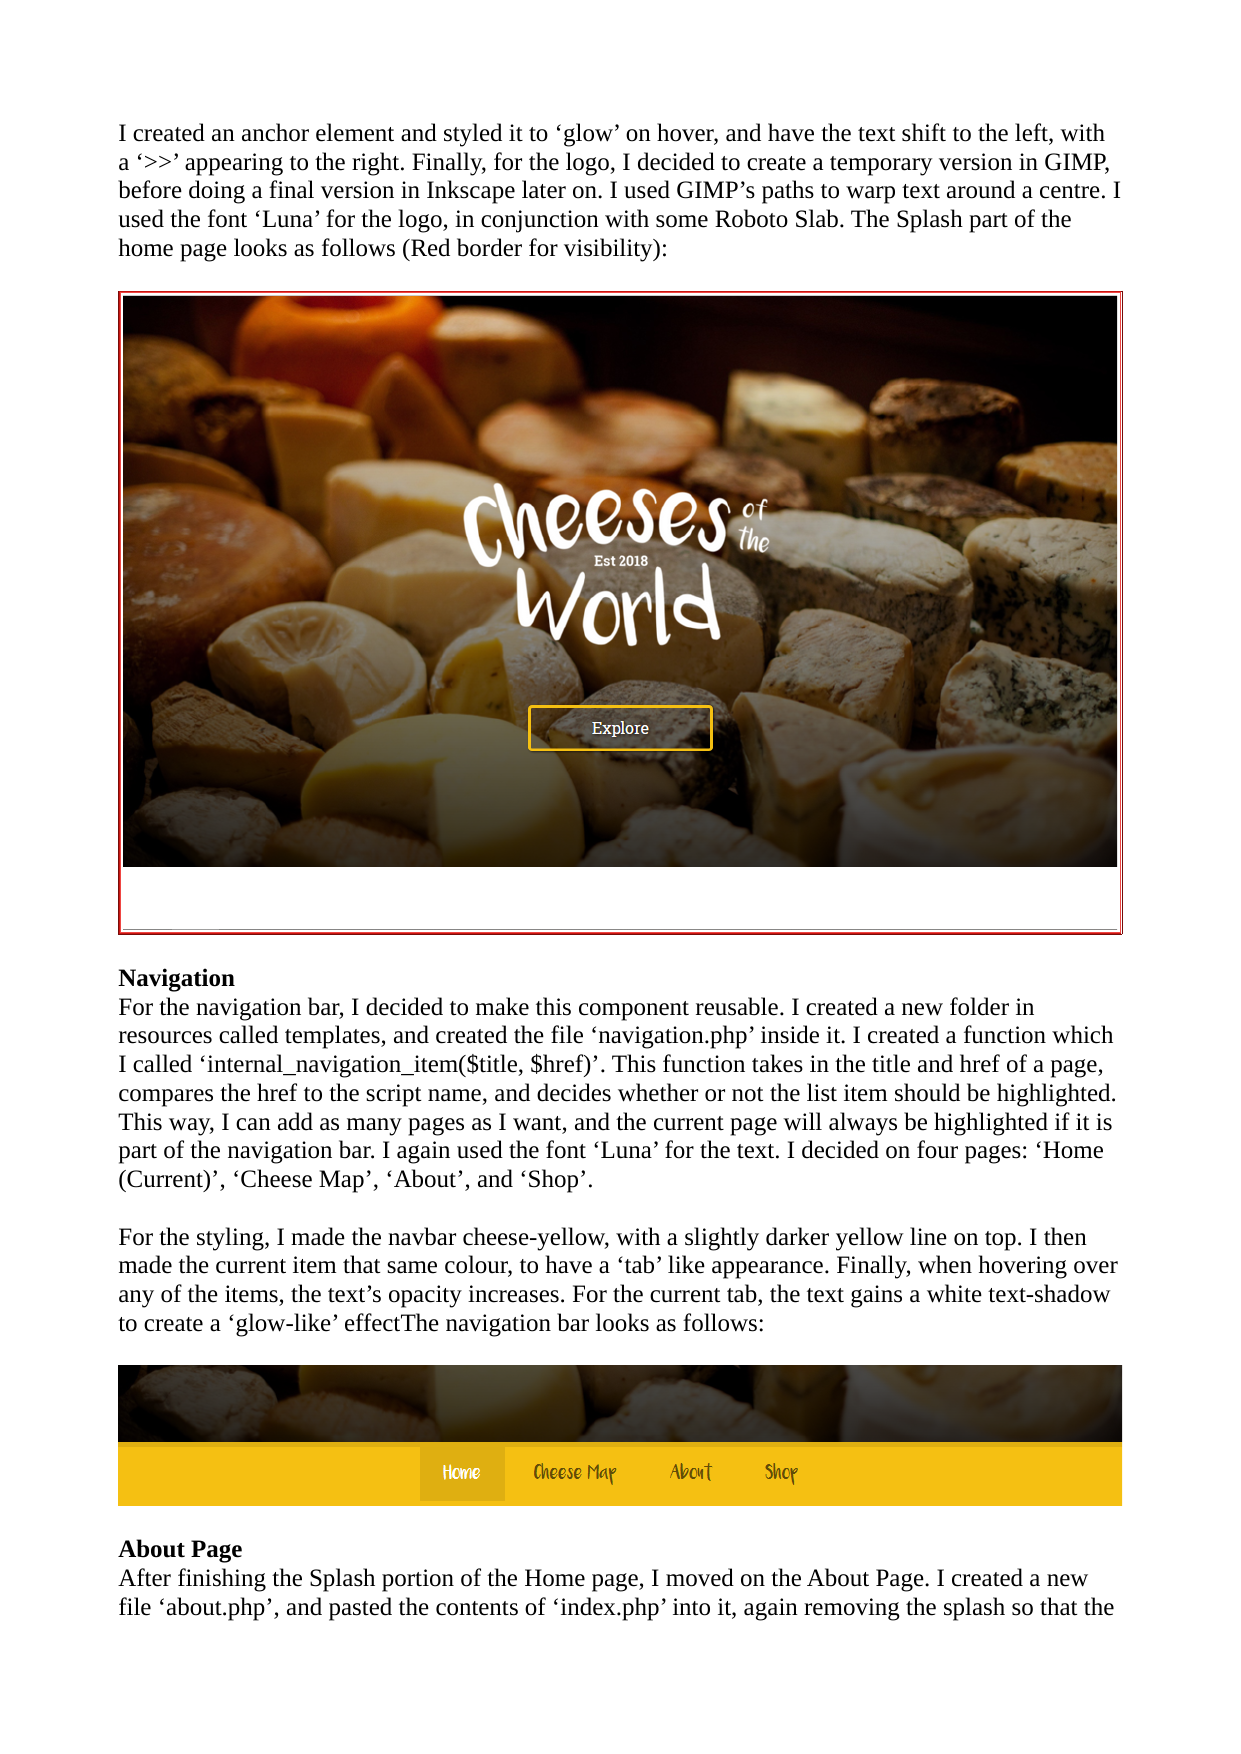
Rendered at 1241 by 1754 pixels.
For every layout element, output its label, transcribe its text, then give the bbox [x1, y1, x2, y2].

text Navigation [118, 963, 1122, 992]
text I created an anchor element and styled it to ‘glow’ on hover, and have the text shift to the left, with a ‘>>’ appearing to the right. Finally, for the logo, I decided to create a temporary version in GIMP, before doing a final version in Inkscape later on. I used GIMP’s paths to warp text around a centre. I used the font ‘Luna’ for the logo, in conjunction with some Roboto Slab. The Splash part of the home page looks as follows (Red border for visibility): [118, 118, 1122, 262]
picture [118, 1365, 1123, 1506]
text For the styling, I made the navbar cheese-yellow, with a slightly darker yellow line on top. I then made the current item that same colour, to have a ‘tab’ like appearance. Finally, when hovering over any of the items, the text’s opacity increases. For the current tab, the text gains a white text-shadow to create a ‘glow-like’ effectThe navigation bar looks as follows: [118, 1222, 1122, 1337]
picture [123, 295, 1118, 930]
text After finishing the Splash portion of the Home page, I moved on the About Page. I created a new file ‘about.php’, and pasted the contents of ‘index.php’ into it, again removing the splash so that the [118, 1563, 1122, 1621]
text For the navigation bar, I decided to make this component reusable. I created a new folder in resources called templates, and created the file ‘navigation.php’ inside it. I created a function which I called ‘internal_navigation_item($title, $href)’. This function takes in the title and href of a page, compares the href to the script name, and decides whether or not the list item should be highlighted. This way, I can add as many pages as I want, and the current page will always be highlighted if it is part of the navigation bar. I again used the font ‘Luna’ for the text. I decided on four pages: ‘Home (Current)’, ‘Cheese Map’, ‘About’, and ‘Shop’. [118, 992, 1122, 1193]
text About Page [118, 1534, 1122, 1563]
